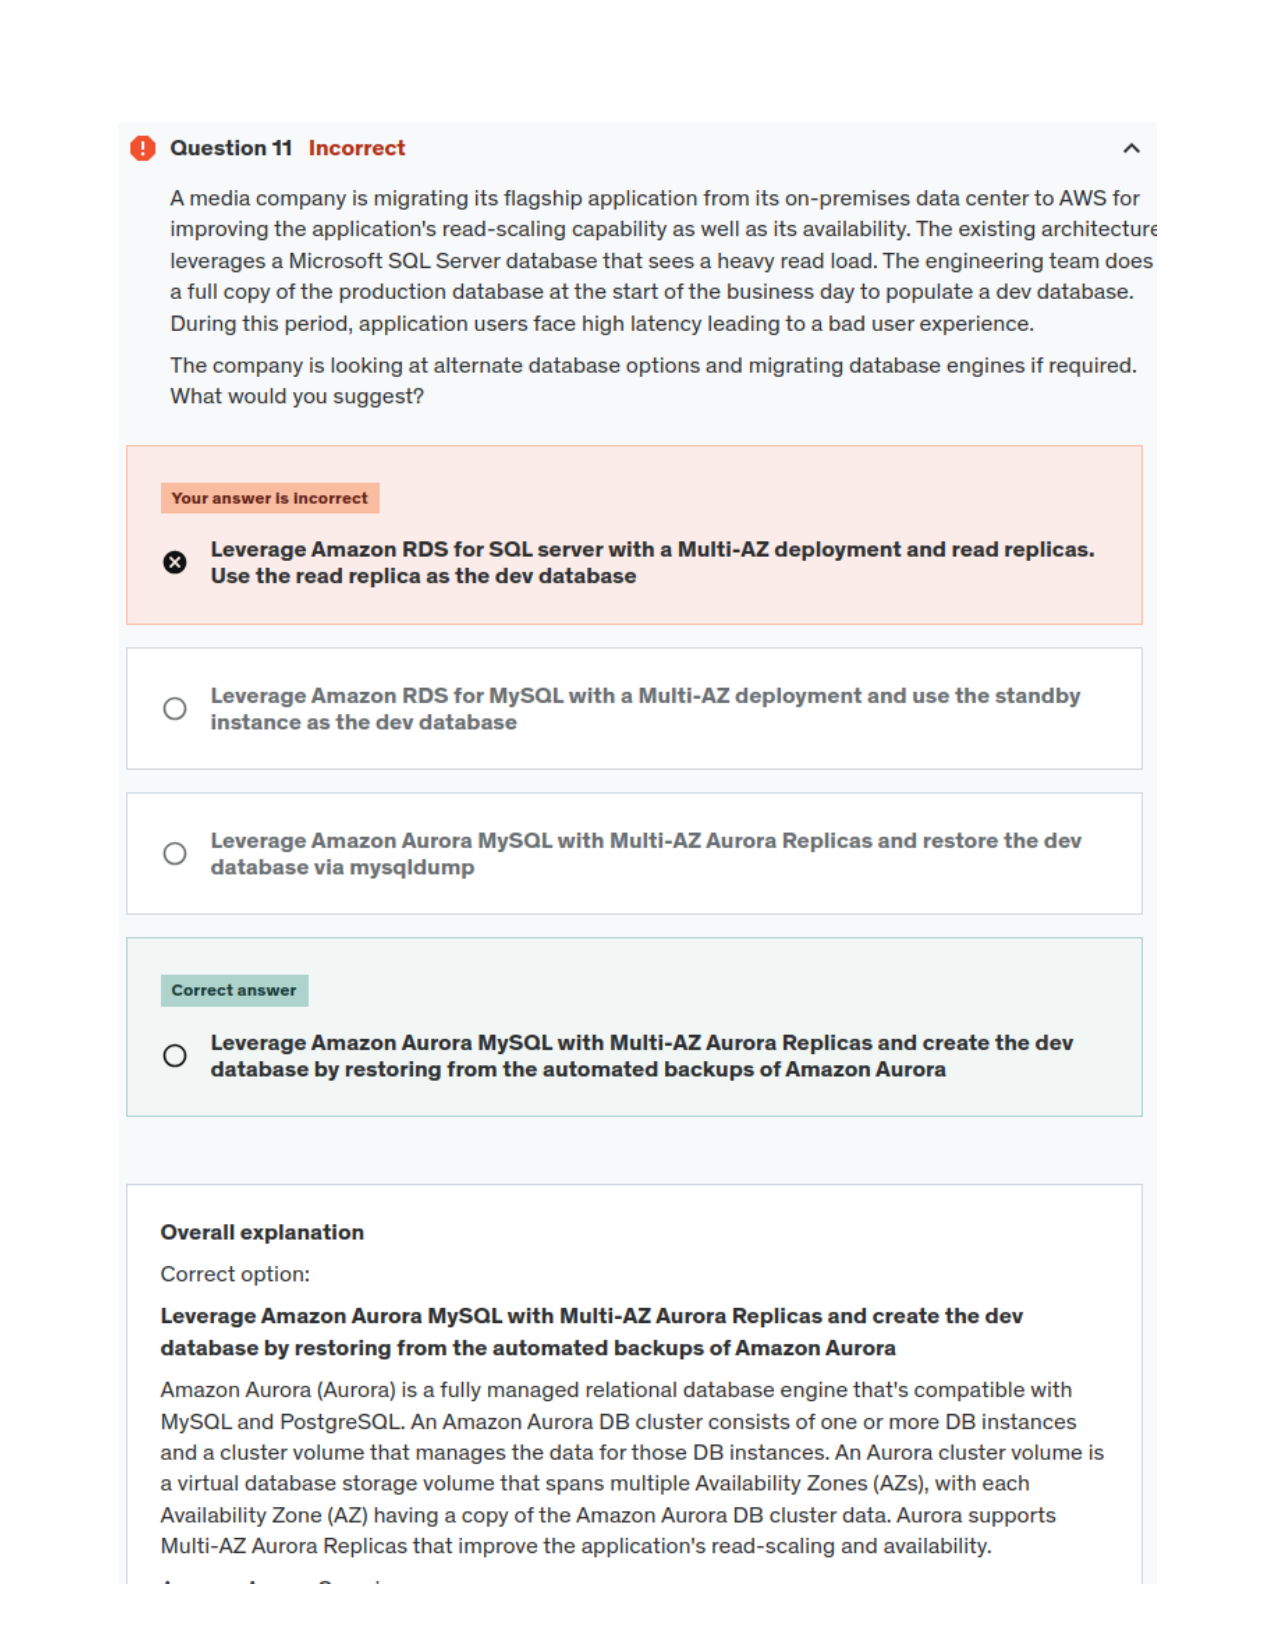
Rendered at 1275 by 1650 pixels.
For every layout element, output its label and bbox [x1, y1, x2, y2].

picture [118, 122, 1157, 1584]
